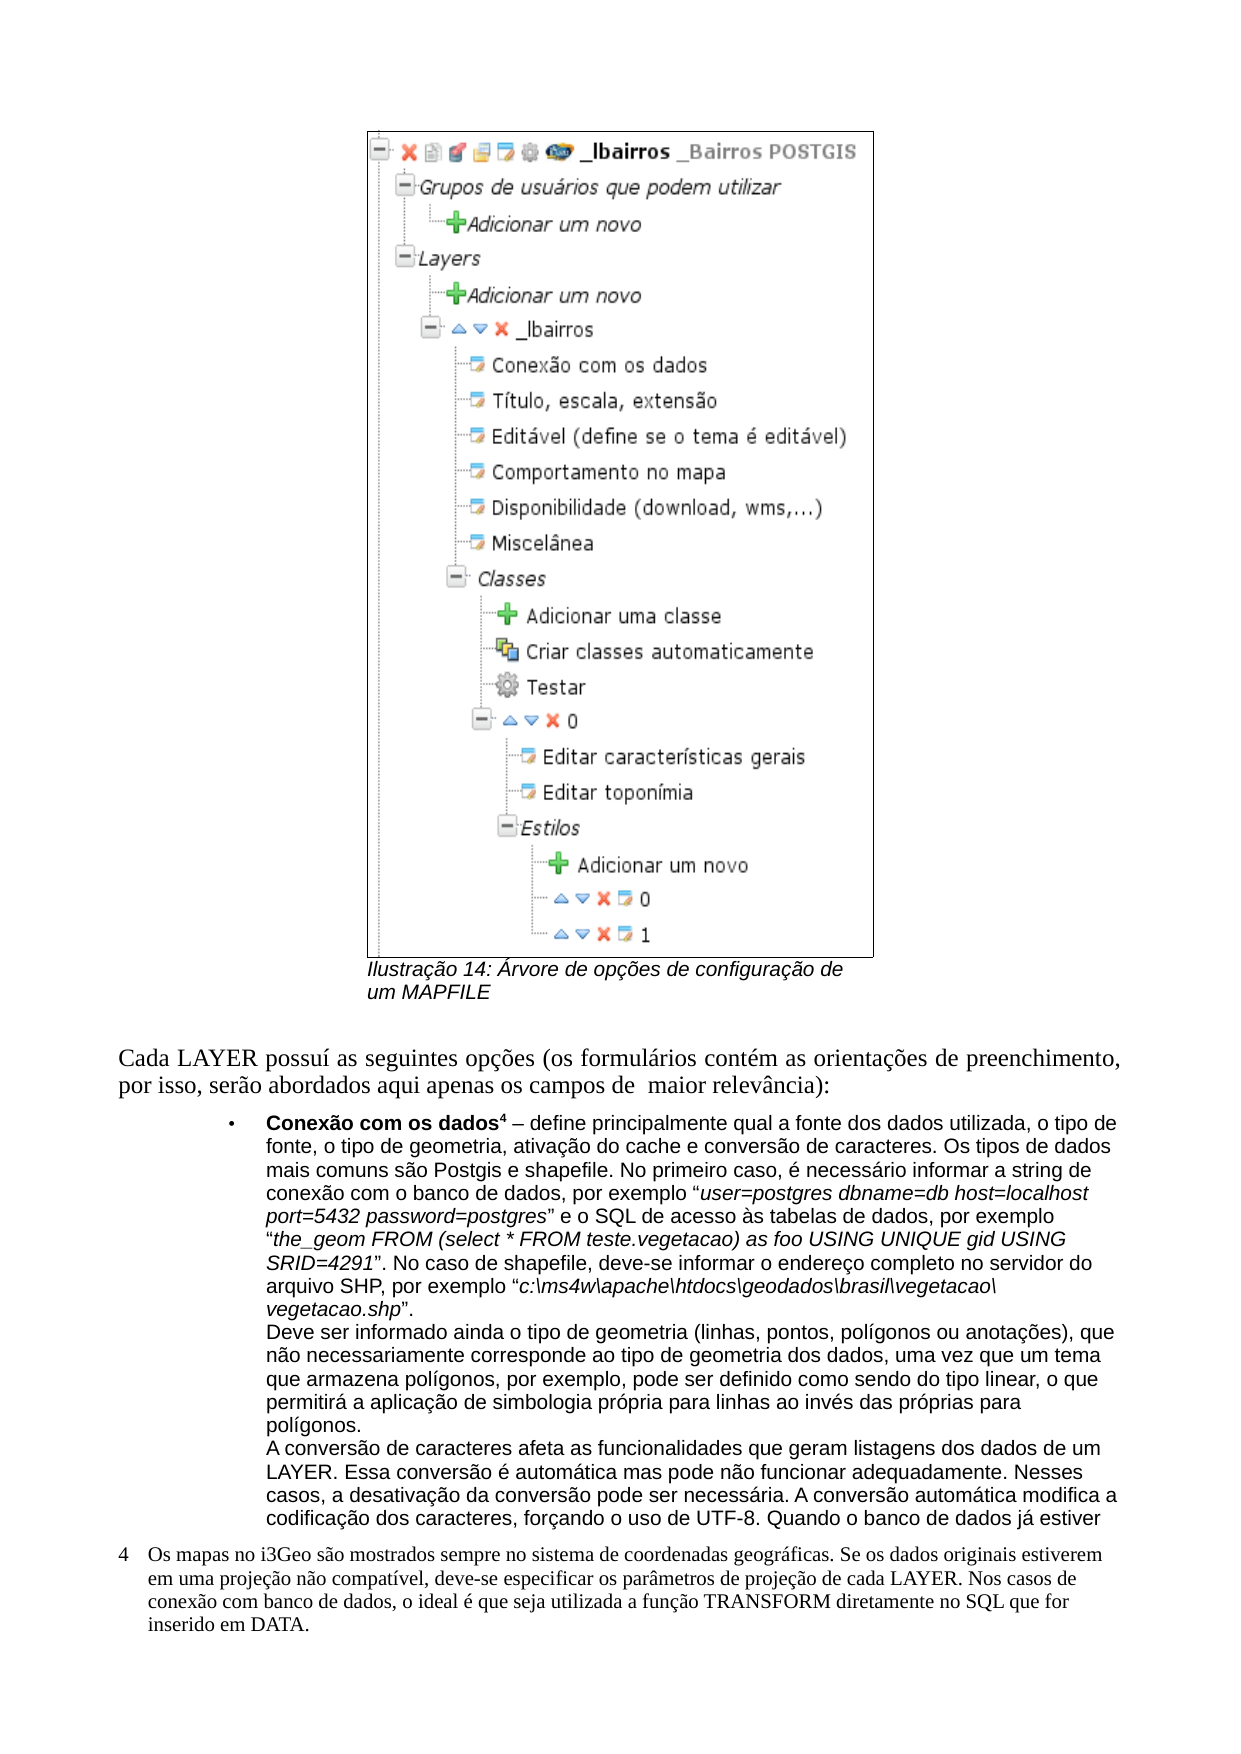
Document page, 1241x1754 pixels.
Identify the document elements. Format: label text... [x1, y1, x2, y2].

list Deve ser informado ainda o tipo de geometria (linhas, pontos, polígonos ou anotações), que não necessariamente corresponde ao tipo de geometria dos dados, uma vez que um tema que armazena polígonos, por exemplo, pode ser definido como sendo do tipo linear, o que permitirá a aplicação de simbologia própria para linhas ao invés das próprias para polígonos. [228, 1321, 1122, 1437]
list Conexão com os dados – define principalmente qual a fonte dos dados utilizada, o tipo de fonte, o tipo de geometria, ativação do cache e conversão de caracteres. Os tipos de dados mais comuns são Postgis e shapefile. No primeiro caso, é necessário informar a string de conexão com o banco de dados, por exemplo “user=postgres dbname=db host=localhost port=5432 password=postgres” e o SQL de acesso às tabelas de dados, por exemplo “the_geom FROM (select * FROM teste.vegetacao) as foo USING UNIQUE gid USING SRID=4291”. No caso de shapefile, deve-se informar o endereço completo no servidor do arquivo SHP, por exemplo “c:\ms4w\apache\htdocs\geodados\brasil\vegetacao\vegetacao.shp”. [228, 1112, 1122, 1321]
text Cada LAYER possuí as seguintes opções (os formulários contém as orientações de preenchimento, por isso, serão abordados aqui apenas os campos de maior relevância): [118, 1044, 1122, 1099]
picture [368, 132, 873, 957]
text Ilustração 14: Árvore de opções de configuração de um MAPFILE [367, 958, 873, 1004]
list A conversão de caracteres afeta as funcionalidades que geram listagens dos dados de um LAYER. Essa conversão é automática mas pode não funcionar adequadamente. Nesses casos, a desativação da conversão pode ser necessária. A conversão automática modifica a codificação dos caracteres, forçando o uso de UTF-8. Quando o banco de dados já estiver [228, 1437, 1122, 1530]
list Os mapas no i3Geo são mostrados sempre no sistema de coordenadas geográficas. Se os dados originais estiverem em uma projeção não compatível, deve-se especificar os parâmetros de projeção de cada LAYER. Nos casos de conexão com banco de dados, o ideal é que seja utilizada a função TRANSFORM diretamente no SQL que for inserido em DATA. [118, 1543, 1122, 1636]
